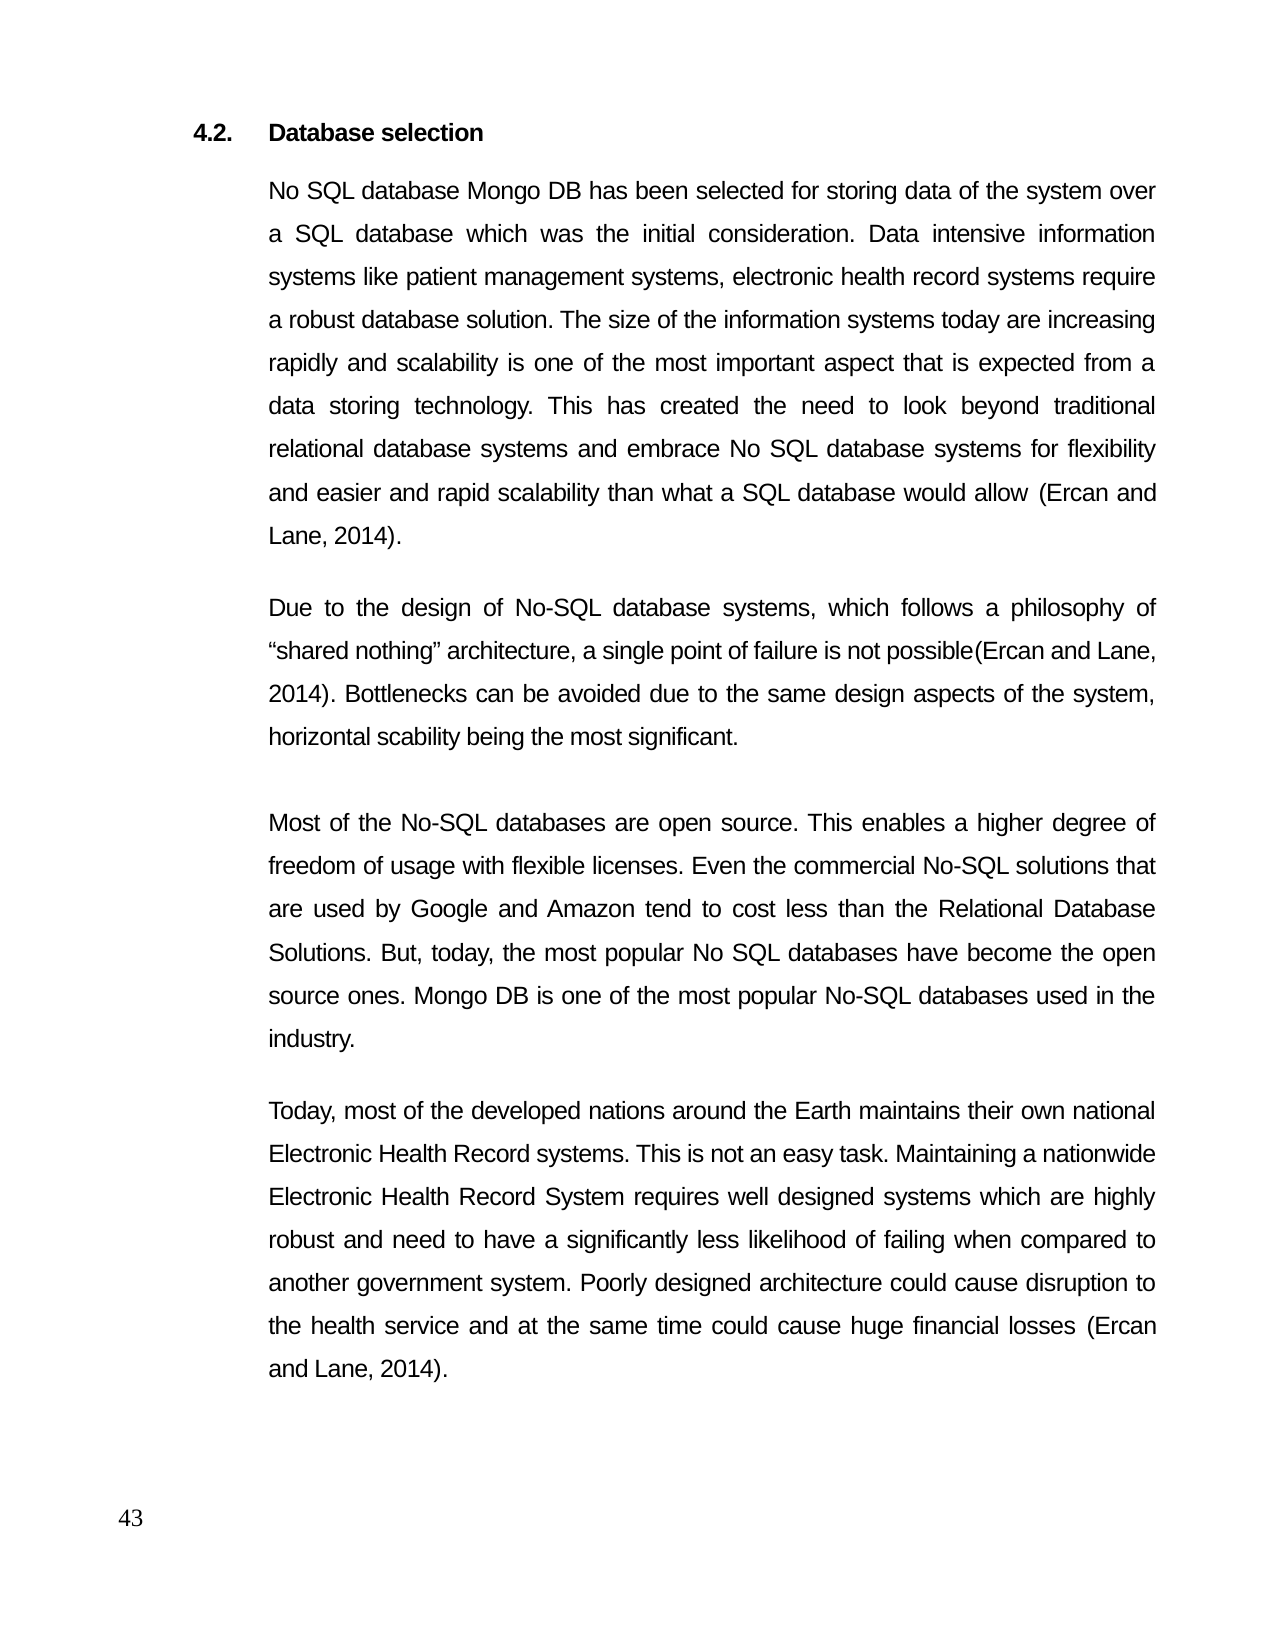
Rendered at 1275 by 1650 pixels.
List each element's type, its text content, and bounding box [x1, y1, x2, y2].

text Today, most of the developed nations around the Earth maintains their own national Electronic Health Record systems. This is not an easy task. Maintaining a nationwide Electronic Health Record System requires well designed systems which are highly robust and need to have a significantly less likelihood of failing when compared to another government system. Poorly designed architecture could cause disruption to the health service and at the same time could cause huge financial losses (Ercan and Lane, 2014)⁠. [268, 1096, 1157, 1383]
text Most of the No-SQL databases are open source. This enables a higher degree of freedom of usage with flexible licenses. Even the commercial No-SQL solutions that are used by Google and Amazon tend to cost less than the Relational Database Solutions. But, today, the most popular No SQL databases have become the open source ones. Mongo DB is one of the most popular No-SQL databases used in the industry. [268, 808, 1157, 1052]
text Due to the design of No-SQL database systems, which follows a philosophy of “shared nothing” architecture, a single point of failure is not possible(Ercan and Lane, 2014)⁠. Bottlenecks can be avoided due to the same design aspects of the system, horizontal scability being the most significant. [268, 592, 1157, 751]
list Database selection [193, 118, 1157, 147]
text No SQL database Mongo DB has been selected for storing data of the system over a SQL database which was the initial consideration. Data intensive information systems like patient management systems, electronic health record systems require a robust database solution. The size of the information systems today are increasing rapidly and scalability is one of the most important aspect that is expected from a data storing technology. This has created the need to look beyond traditional relational database systems and embrace No SQL database systems for flexibility and easier and rapid scalability than what a SQL database would allow (Ercan and Lane, 2014)⁠. [268, 176, 1157, 549]
